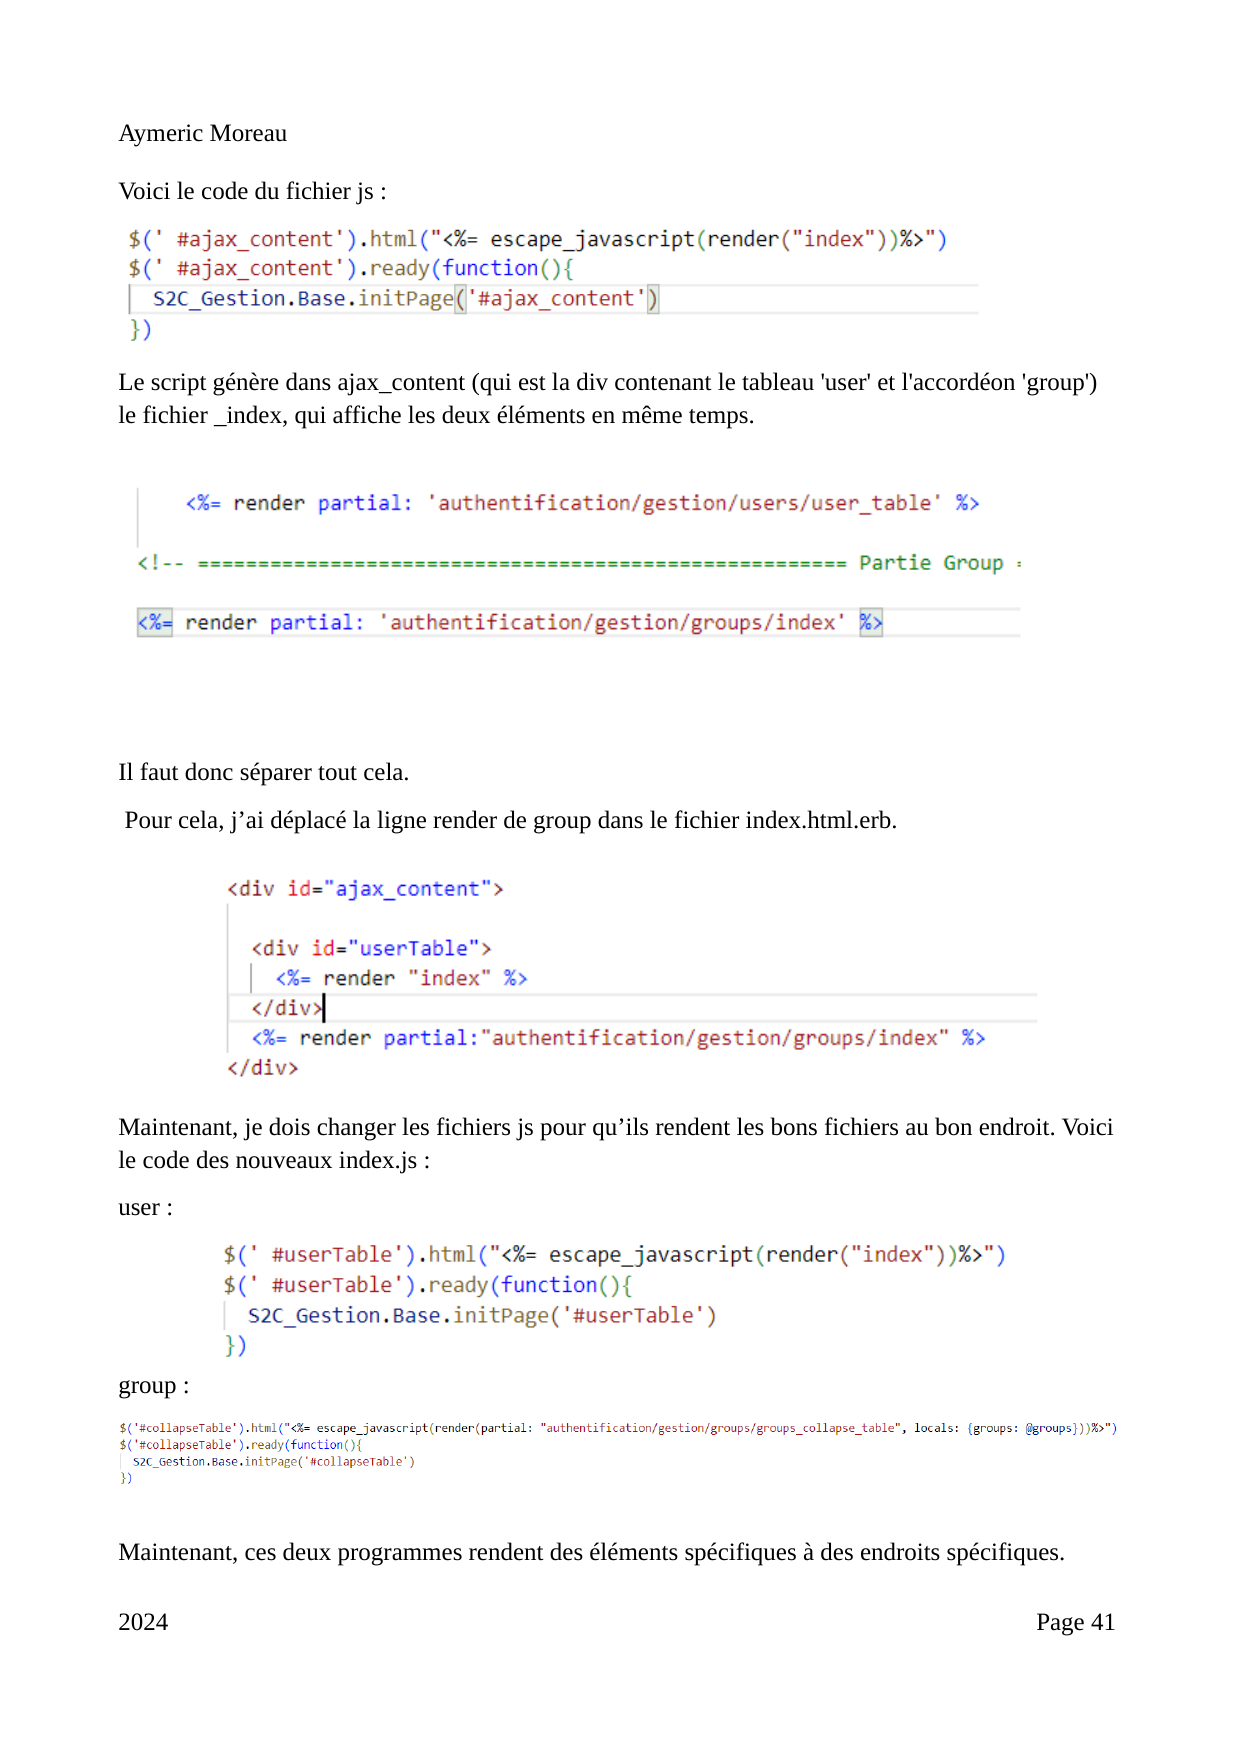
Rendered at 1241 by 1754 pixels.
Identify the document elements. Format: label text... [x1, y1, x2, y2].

picture [202, 852, 1038, 1108]
text Il faut donc séparer tout cela. [118, 757, 1122, 786]
picture [118, 1418, 1123, 1486]
picture [116, 207, 979, 356]
text Voici le code du fichier js : [118, 176, 1122, 205]
text Le script génère dans ajax_content (qui est la div contenant le tableau 'user' et l'accordéon 'group') le fichier _index, qui affiche les deux éléments en même temps. [118, 367, 1122, 428]
picture [220, 1240, 1020, 1367]
text Pour cela, j’ai déplacé la ligne render de group dans le fichier index.html.erb. [118, 805, 1122, 834]
text user : [118, 1192, 1122, 1221]
picture [120, 472, 1021, 658]
text Maintenant, ces deux programmes rendent des éléments spécifiques à des endroits spécifiques. [118, 1537, 1122, 1566]
text group : [118, 1240, 1122, 1399]
text Maintenant, je dois changer les fichiers js pour qu’ils rendent les bons fichiers au bon endroit. Voici le code des nouveaux index.js : [118, 853, 1122, 1173]
